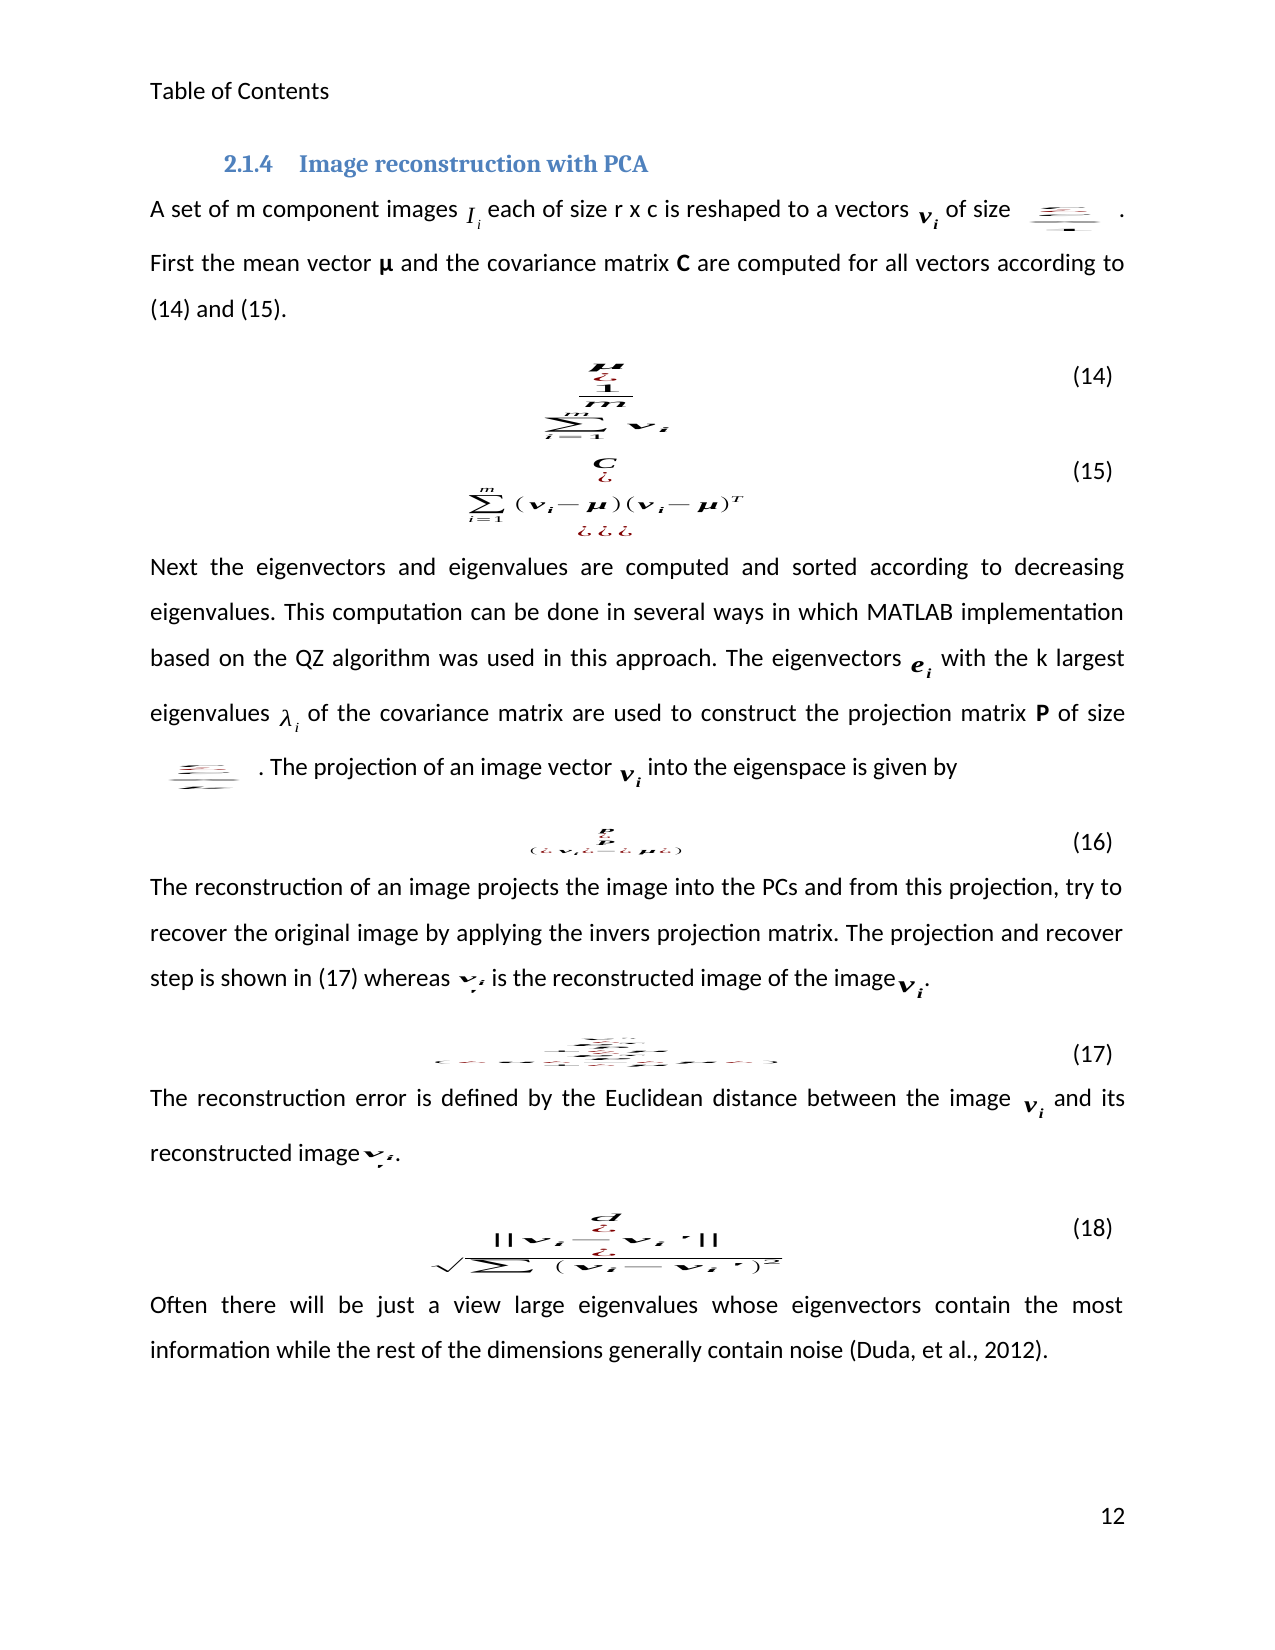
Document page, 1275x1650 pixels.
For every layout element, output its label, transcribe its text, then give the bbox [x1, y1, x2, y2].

table_header (14) [1061, 360, 1147, 455]
text Next the eigenvectors and eigenvalues are computed and sorted according to decreasing eigenvalues. This computation can be done in several ways in which MATLAB implementation based on the QZ algorithm was used in this approach. The eigenvectors with the k largest eigenvalues of the covariance matrix are used to construct the projection matrix P of size. The projection of an image vector into the eigenspace is given by [150, 551, 1125, 790]
table_cell [150, 455, 1061, 551]
text The reconstruction of an image projects the image into the PCs and from this projection, try to recover the original image by applying the invers projection matrix. The projection and recover step is shown in (17) whereas is the reconstructed image of the image. [150, 871, 1125, 1002]
text Often there will be just a view large eigenvalues whose eigenvectors contain the most information while the rest of the dimensions generally contain noise (Duda, et al., 2012). [150, 1289, 1125, 1365]
table_header (17) [1061, 1038, 1147, 1082]
table_header (16) [1061, 826, 1147, 871]
text The reconstruction error is defined by the Euclidean distance between the image and its reconstructed image. [150, 1082, 1125, 1176]
subtitle Image reconstruction with PCA [224, 150, 1125, 179]
table_header [150, 1212, 1061, 1289]
table_header (18) [1061, 1212, 1147, 1289]
table_header [150, 826, 1061, 871]
table_header [150, 360, 1061, 455]
text A set of m component images each of size r x c is reshaped to a vectors of size. First the mean vector μ and the covariance matrix C are computed for all vectors according to (14) and (15). [150, 193, 1125, 324]
table_header [150, 1038, 1061, 1082]
table_cell (15) [1061, 455, 1147, 551]
